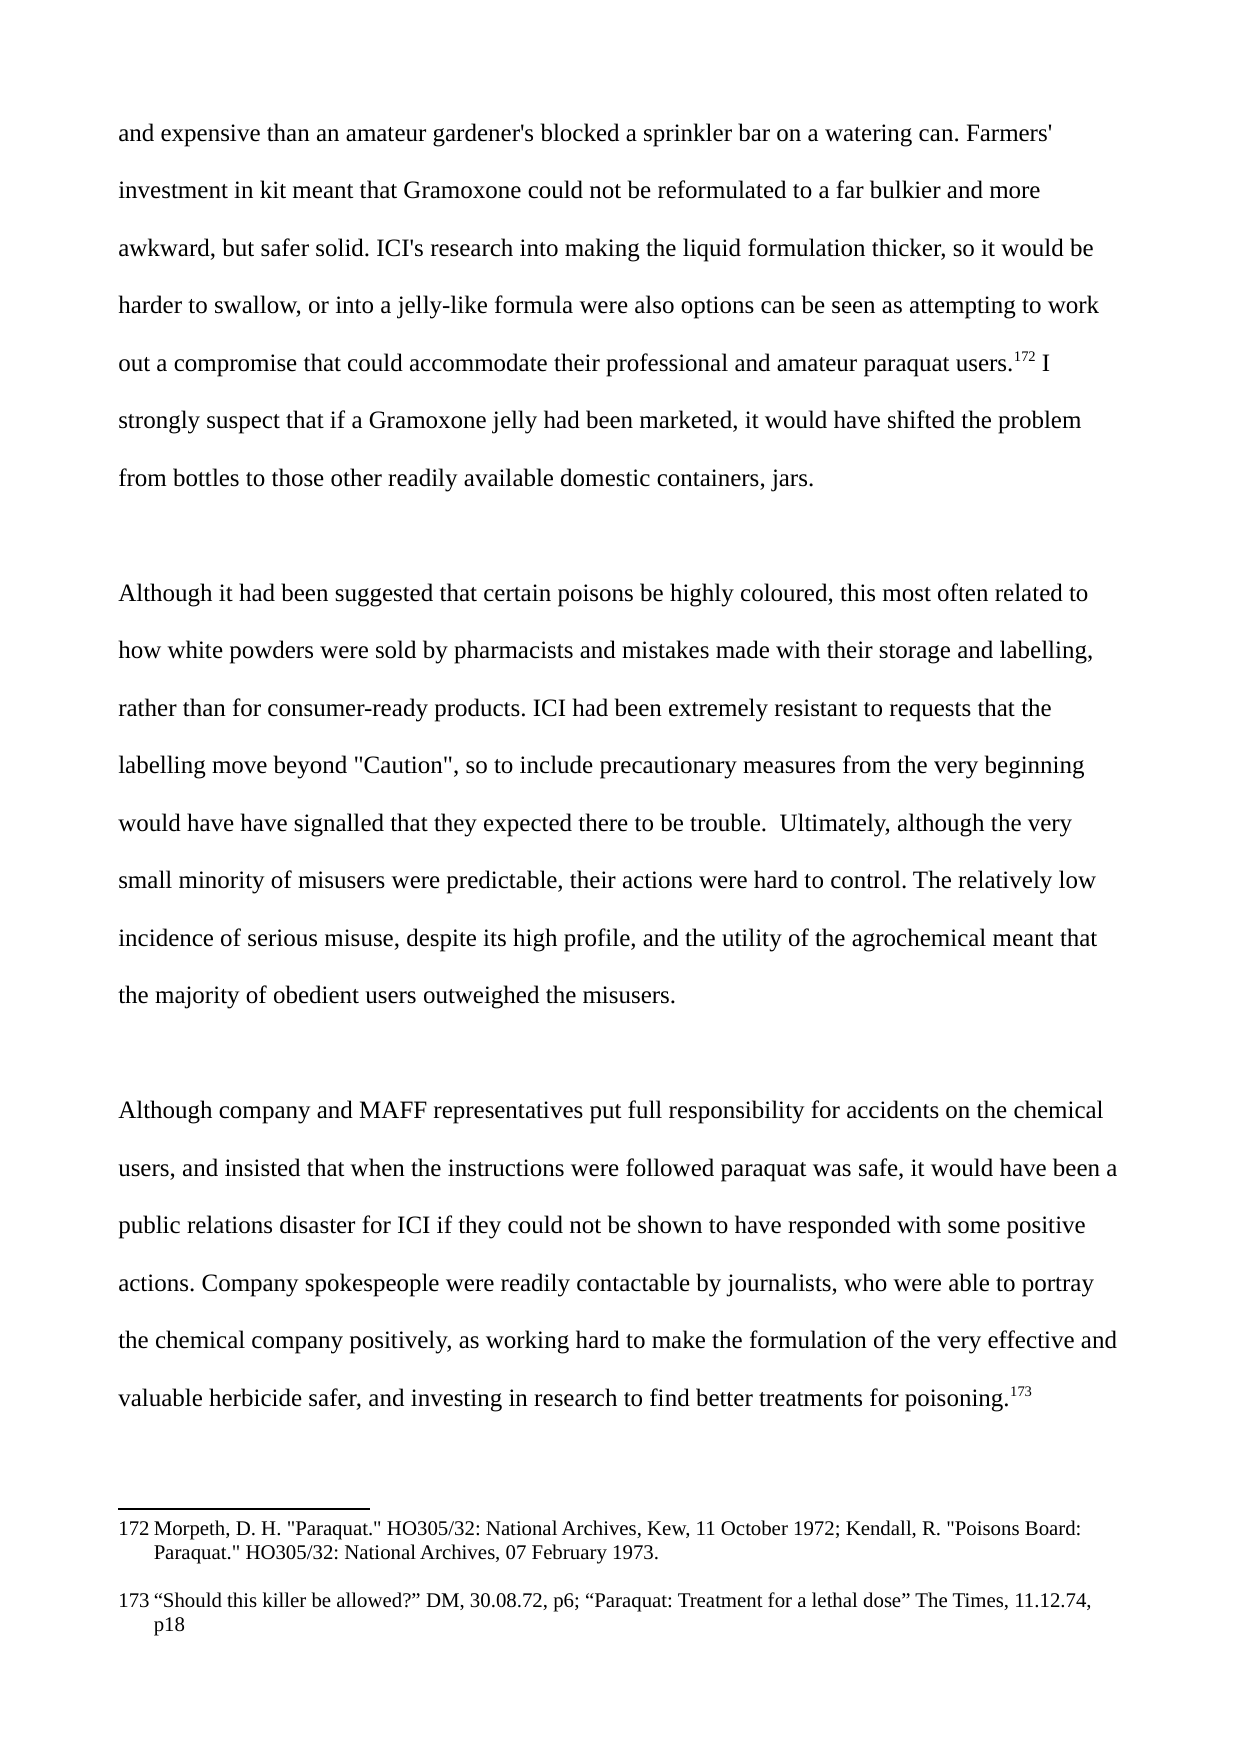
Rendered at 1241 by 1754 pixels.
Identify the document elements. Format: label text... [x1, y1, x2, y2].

text Morpeth, D. H. "Paraquat." HO305/32: National Archives, Kew, 11 October 1972; Kendall, R. "Poisons Board: Paraquat." HO305/32: National Archives, 07 February 1973. [118, 1516, 1122, 1564]
text Although it had been suggested that certain poisons be highly coloured, this most often related to how white powders were sold by pharmacists and mistakes made with their storage and labelling, rather than for consumer-ready products. ICI had been extremely resistant to requests that the labelling move beyond "Caution", so to include precautionary measures from the very beginning would have have signalled that they expected there to be trouble. Ultimately, although the very small minority of misusers were predictable, their actions were hard to control. The relatively low incidence of serious misuse, despite its high profile, and the utility of the agrochemical meant that the majority of obedient users outweighed the misusers. [118, 578, 1122, 1009]
text “Should this killer be allowed?” DM, 30.08.72, p6; “Paraquat: Treatment for a lethal dose” The Times, 11.12.74, p18 [118, 1588, 1122, 1636]
text and expensive than an amateur gardener's blocked a sprinkler bar on a watering can. Farmers' investment in kit meant that Gramoxone could not be reformulated to a far bulkier and more awkward, but safer solid. ICI's research into making the liquid formulation thicker, so it would be harder to swallow, or into a jelly-like formula were also options can be seen as attempting to work out a compromise that could accommodate their professional and amateur paraquat users. I strongly suspect that if a Gramoxone jelly had been marketed, it would have shifted the problem from bottles to those other readily available domestic containers, jars. [118, 118, 1122, 492]
text Although company and MAFF representatives put full responsibility for accidents on the chemical users, and insisted that when the instructions were followed paraquat was safe, it would have been a public relations disaster for ICI if they could not be shown to have responded with some positive actions. Company spokespeople were readily contactable by journalists, who were able to portray the chemical company positively, as working hard to make the formulation of the very effective and valuable herbicide safer, and investing in research to find better treatments for poisoning. [118, 1096, 1122, 1412]
